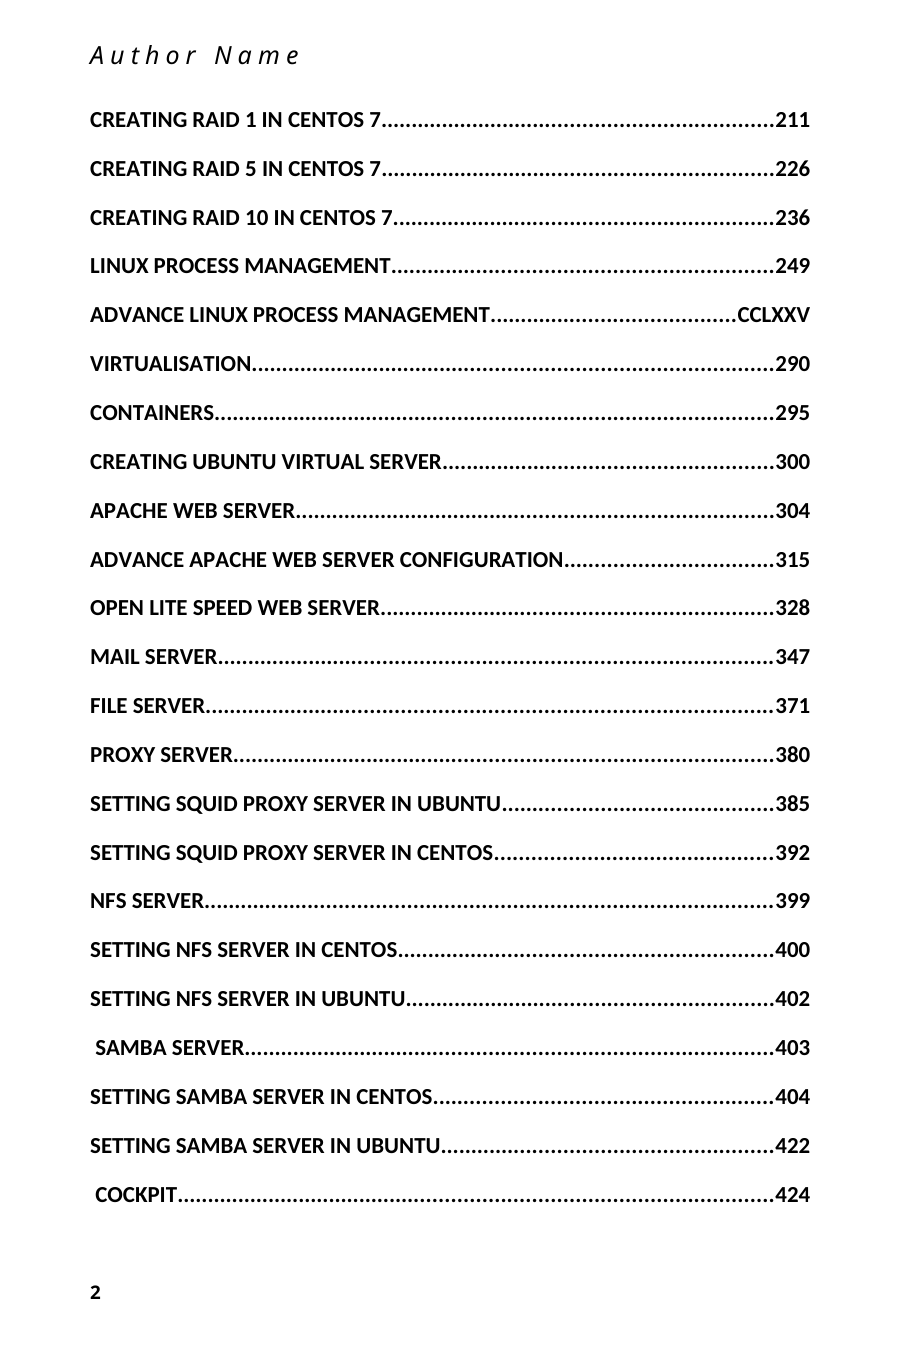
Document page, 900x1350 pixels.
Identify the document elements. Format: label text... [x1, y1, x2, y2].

text NFS SERVER 399 [90, 887, 810, 915]
text FILE SERVER 371 [90, 691, 810, 719]
text Creating RAID 5 in CENTOS 7 226 [90, 154, 810, 182]
text Creating RAID 10 in CENTOS 7 236 [90, 203, 810, 231]
text Advance Linux Process management cclxxv [90, 300, 810, 328]
text Creating RAID 1 in CENTOS 7 211 [90, 105, 810, 133]
text Virtualisation 290 [90, 349, 810, 377]
text SETTING SAMBA SERVER IN UBUNTU 422 [90, 1131, 810, 1159]
text SETTING SQUID PROXY SERVER IN UBUNTU 385 [90, 789, 810, 817]
text COCKPIT 424 [90, 1180, 810, 1208]
text APACHE WEB SERVER 304 [90, 496, 810, 524]
text SETTING NFS SERVER IN UBUNTU 402 [90, 984, 810, 1012]
text SETTING SQUID PROXY SERVER IN CENTOS 392 [90, 838, 810, 866]
text CONTAINERS 295 [90, 398, 810, 426]
text SETTING NFS SERVER IN CENTOS 400 [90, 936, 810, 963]
text SAMBA SERVER 403 [90, 1033, 810, 1061]
text Linux Process management 249 [90, 252, 810, 279]
text OPEN LITE SPEED WEB SERVER 328 [90, 593, 810, 622]
text ADVANCE APACHE WEB SERVER CONFIGURATION 315 [90, 545, 810, 573]
text MAIL SERVER 347 [90, 642, 810, 670]
text SETTING SAMBA SERVER IN CENTOS 404 [90, 1082, 810, 1110]
text PROXY SERVER 380 [90, 740, 810, 768]
text CREATING UBUNTU VIRTUAL SERVER 300 [90, 447, 810, 475]
